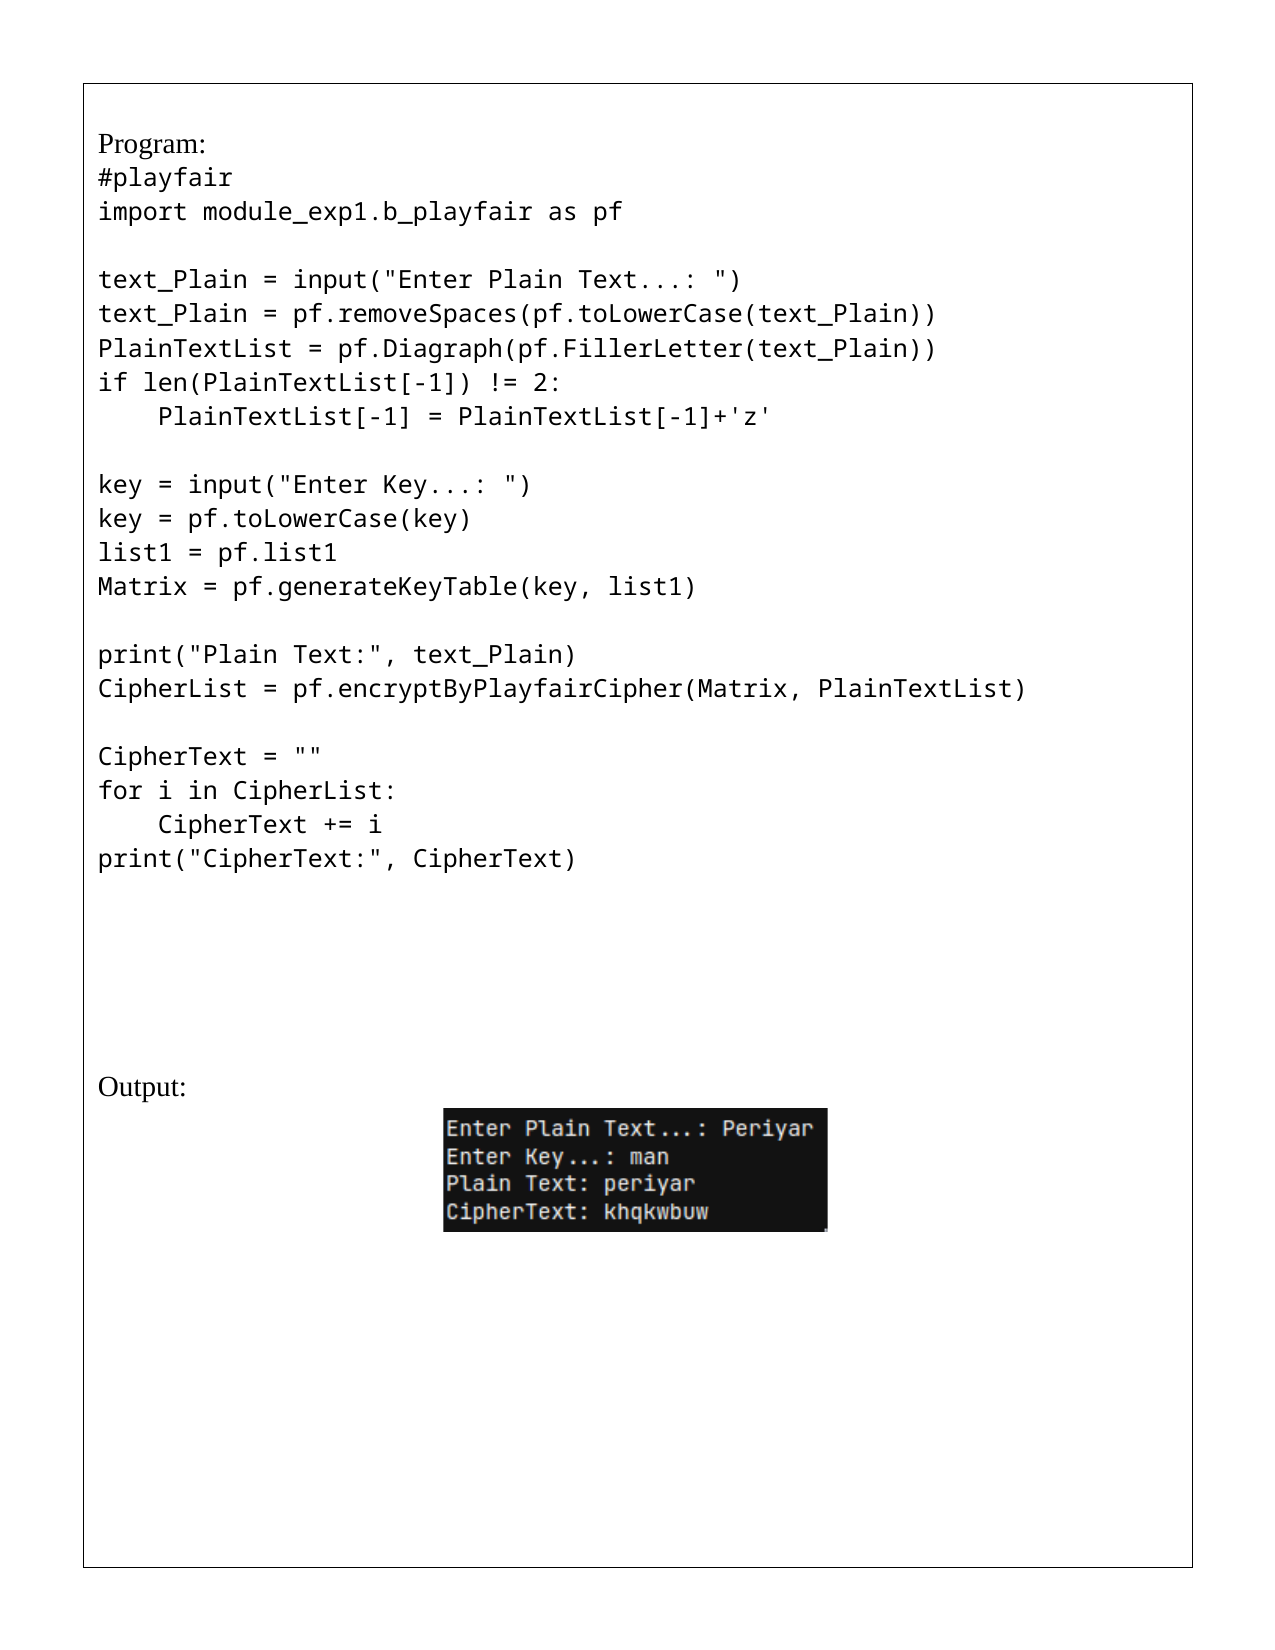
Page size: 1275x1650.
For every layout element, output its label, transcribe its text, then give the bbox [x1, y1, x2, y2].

text print("CipherText:", CipherText) [98, 841, 1177, 875]
text CipherText += i [98, 807, 1177, 841]
text key = input("Enter Key...: ") [98, 466, 1177, 501]
text key = pf.toLowerCase(key) [98, 501, 1177, 534]
text CipherList = pf.encryptByPlayfairCipher(Matrix, PlainTextList) [98, 671, 1177, 705]
text text_Plain = input("Enter Plain Text...: ") [98, 262, 1177, 296]
text text_Plain = pf.removeSpaces(pf.toLowerCase(text_Plain)) [98, 296, 1177, 330]
text for i in CipherList: [98, 773, 1177, 807]
text if len(PlainTextList[-1]) != 2: [98, 364, 1177, 398]
picture [443, 1108, 828, 1232]
text Output: [98, 1069, 1177, 1102]
text CipherText = "" [98, 739, 1177, 773]
text PlainTextList[-1] = PlainTextList[-1]+'z' [98, 398, 1177, 432]
text list1 = pf.list1 [98, 534, 1177, 569]
text import module_exp1.b_playfair as pf [98, 194, 1177, 228]
text Program: [98, 126, 1177, 160]
text print("Plain Text:", text_Plain) [98, 637, 1177, 671]
text Matrix = pf.generateKeyTable(key, list1) [98, 569, 1177, 603]
text #playfair [98, 160, 1177, 194]
text PlainTextList = pf.Diagraph(pf.FillerLetter(text_Plain)) [98, 330, 1177, 364]
